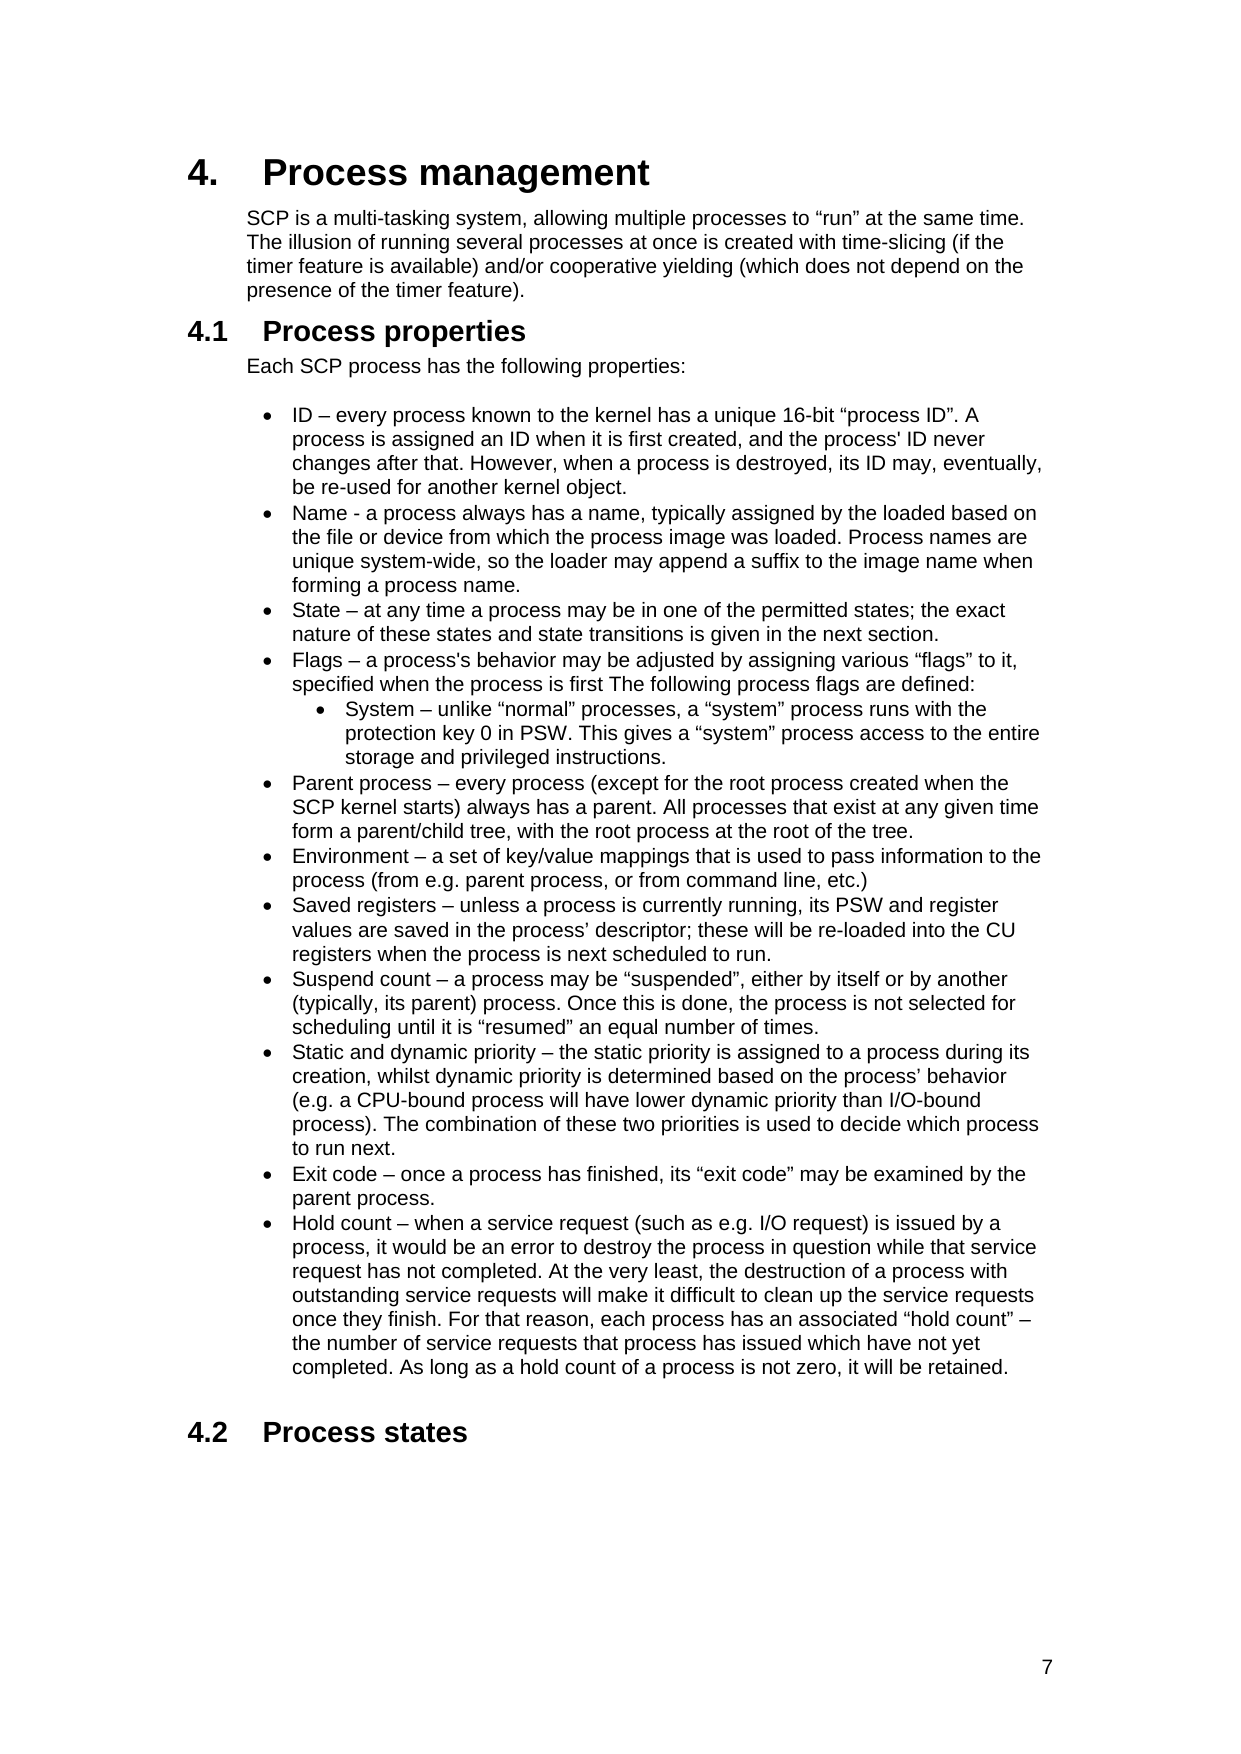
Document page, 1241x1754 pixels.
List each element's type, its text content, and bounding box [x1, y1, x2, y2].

list ID – every process known to the kernel has a unique 16-bit “process ID”. A process is assigned an ID when it is first created, and the process' ID never changes after that. However, when a process is destroyed, its ID may, eventually, be re-used for another kernel object. [262, 402, 1053, 499]
subtitle Process states [187, 1415, 1053, 1449]
list Static and dynamic priority – the static priority is assigned to a process during its creation, whilst dynamic priority is determined based on the process’ behavior (e.g. a CPU-bound process will have lower dynamic priority than I/O-bound process). The combination of these two priorities is used to decide which process to run next. [262, 1039, 1053, 1160]
list Suspend count – a process may be “suspended”, either by itself or by another (typically, its parent) process. Once this is done, the process is not selected for scheduling until it is “resumed” an equal number of times. [262, 965, 1053, 1039]
list Name - a process always has a name, typically assigned by the loaded based on the file or device from which the process image was loaded. Process names are unique system-wide, so the loader may append a suffix to the image name when forming a process name. [262, 499, 1053, 597]
list System – unlike “normal” processes, a “system” process runs with the protection key 0 in PSW. This gives a “system” process access to the entire storage and privileged instructions. [315, 696, 1053, 769]
list State – at any time a process may be in one of the permitted states; the exact nature of these states and state transitions is given in the next section. [262, 597, 1053, 646]
list Flags – a process's behavior may be adjusted by assigning various “flags” to it, specified when the process is first The following process flags are defined: [262, 646, 1053, 696]
text Each SCP process has the following properties: [246, 354, 1053, 378]
list Saved registers – unless a process is currently running, its PSW and register values are saved in the process’ descriptor; these will be re-loaded into the CU registers when the process is next scheduled to run. [262, 892, 1053, 965]
list Exit code – once a process has finished, its “exit code” may be examined by the parent process. [262, 1160, 1053, 1209]
list Environment – a set of key/value mappings that is used to pass information to the process (from e.g. parent process, or from command line, etc.) [262, 842, 1053, 892]
subtitle Process properties [187, 314, 1053, 348]
list Hold count – when a service request (such as e.g. I/O request) is issued by a process, it would be an error to destroy the process in question while that service request has not completed. At the very least, the destruction of a process with outstanding service requests will make it difficult to clean up the service requests once they finish. For that reason, each process has an associated “hold count” – the number of service requests that process has issued which have not yet completed. As long as a hold count of a process is not zero, it will be retained. [262, 1209, 1053, 1379]
subtitle Process management [187, 150, 1053, 193]
list Parent process – every process (except for the root process created when the SCP kernel starts) always has a parent. All processes that exist at any given time form a parent/child tree, with the root process at the root of the tree. [262, 769, 1053, 842]
text SCP is a multi-tasking system, allowing multiple processes to “run” at the same time. The illusion of running several processes at once is created with time-slicing (if the timer feature is available) and/or cooperative yielding (which does not depend on the presence of the timer feature). [246, 206, 1053, 302]
